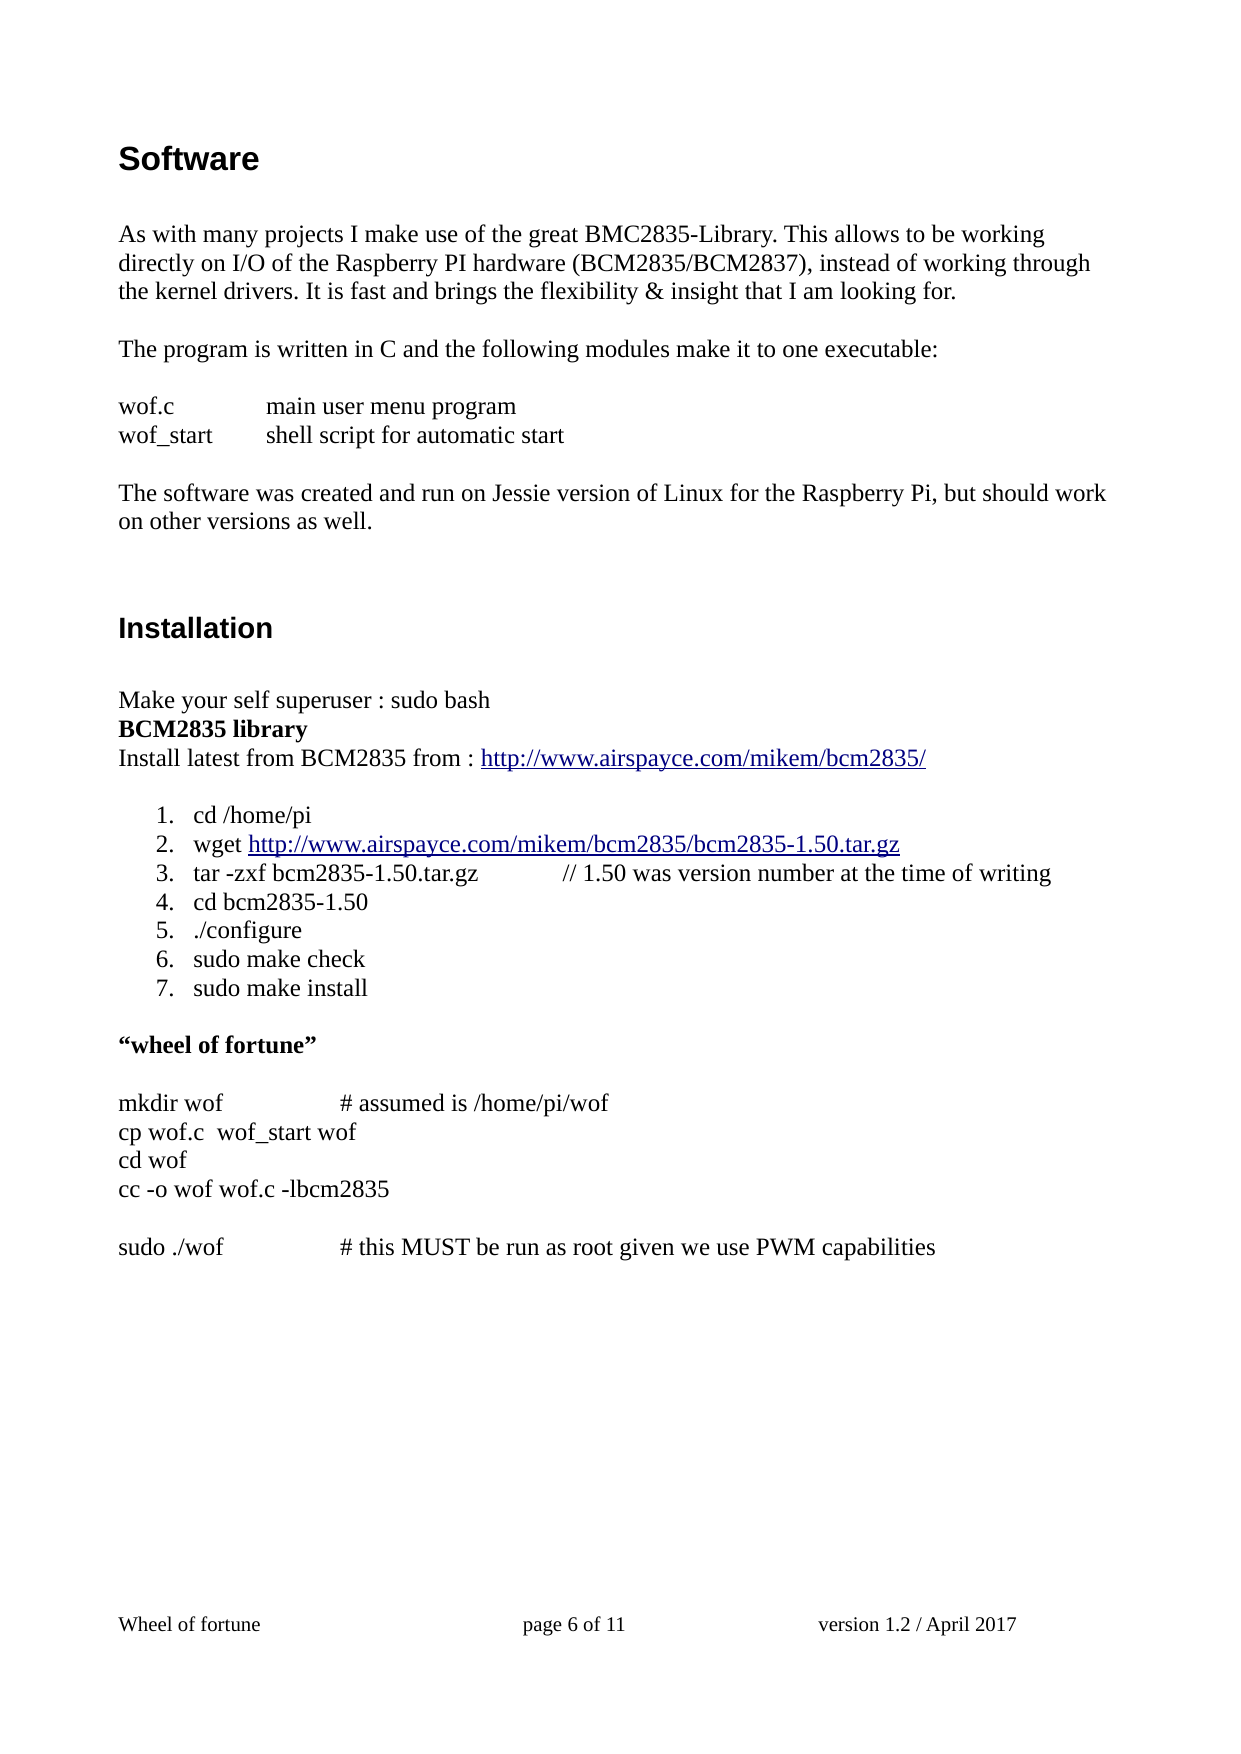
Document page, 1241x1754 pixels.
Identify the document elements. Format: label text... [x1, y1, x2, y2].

list cd bcm2835-1.50 [156, 887, 1122, 916]
text BCM2835 library Install latest from BCM2835 from : http://www.airspayce.com/mikem/bcm2835/ [118, 714, 1122, 801]
text sudo ./wof # this MUST be run as root given we use PWM capabilities [118, 1232, 1122, 1261]
list wget http://www.airspayce.com/mikem/bcm2835/bcm2835-1.50.tar.gz [156, 829, 1122, 858]
text The software was created and run on Jessie version of Linux for the Raspberry Pi, but should work on other versions as well. [118, 478, 1122, 535]
text wof.c main user menu program [118, 391, 1122, 420]
text cp wof.c wof_start wof [118, 1117, 1122, 1146]
subtitle Software [118, 139, 1122, 178]
text “wheel of fortune” [118, 1031, 1122, 1059]
list sudo make check [156, 944, 1122, 973]
text cd wof [118, 1146, 1122, 1174]
text cc -o wof wof.c -lbcm2835 [118, 1174, 1122, 1203]
list tar -zxf bcm2835-1.50.tar.gz // 1.50 was version number at the time of writing [156, 858, 1122, 887]
list sudo make install [156, 973, 1122, 1002]
text The program is written in C and the following modules make it to one executable: [118, 334, 1122, 363]
text mkdir wof # assumed is /home/pi/wof [118, 1088, 1122, 1117]
text wof_start shell script for automatic start [118, 420, 1122, 449]
text Make your self superuser : sudo bash [118, 686, 1122, 714]
list cd /home/pi [156, 801, 1122, 829]
list ./configure [156, 916, 1122, 944]
subtitle Installation [118, 611, 1122, 644]
text As with many projects I make use of the great BMC2835-Library. This allows to be working directly on I/O of the Raspberry PI hardware (BCM2835/BCM2837), instead of working through the kernel drivers. It is fast and brings the flexibility & insight that I am looking for. [118, 219, 1122, 305]
